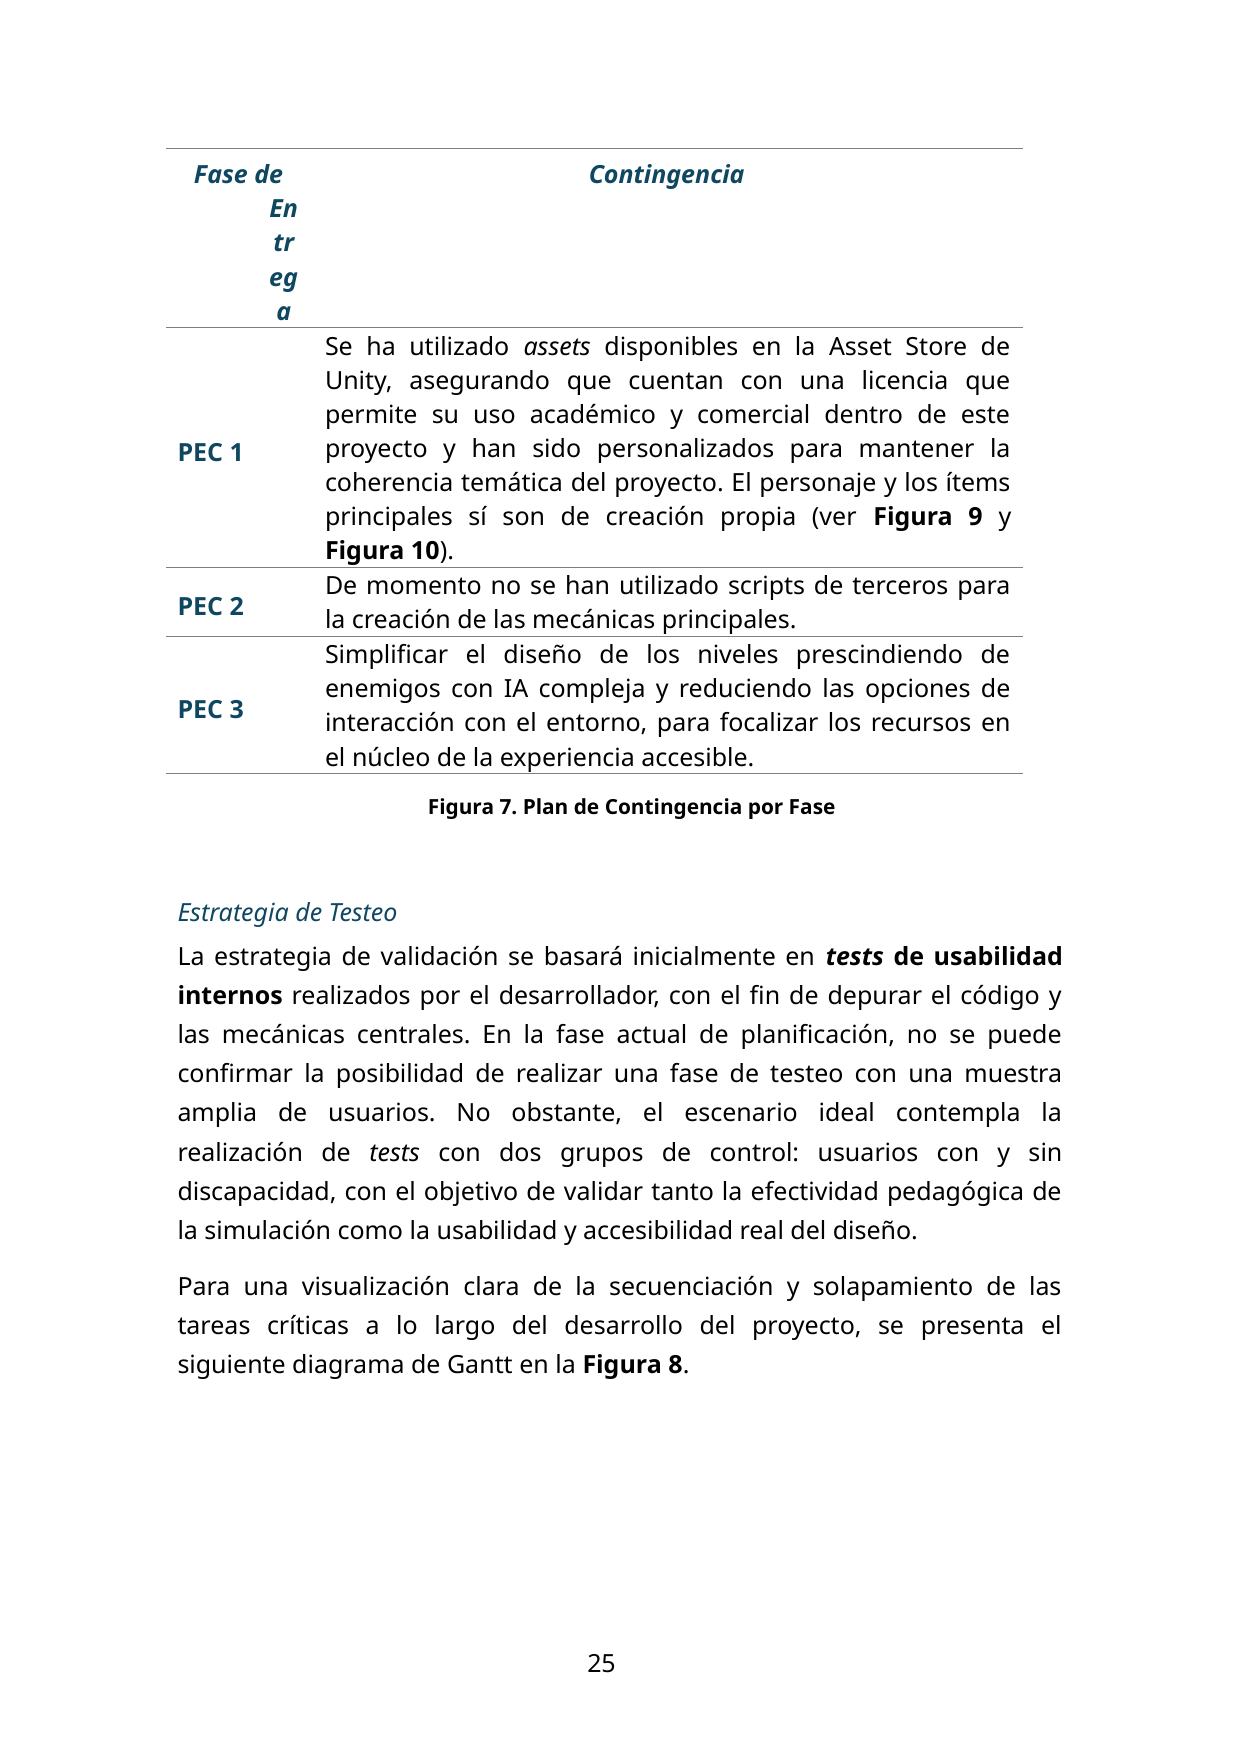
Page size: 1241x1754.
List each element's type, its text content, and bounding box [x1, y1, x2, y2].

table_header Fase de Entrega [166, 149, 313, 327]
text Para una visualización clara de la secuenciación y solapamiento de las tareas críticas a lo largo del desarrollo del proyecto, se presenta el siguiente diagrama de Gantt en la Figura 8. [177, 1268, 1063, 1381]
table_cell PEC 3 [166, 637, 313, 773]
table_cell Figura 7. Plan de Contingencia por Fase [166, 774, 1022, 839]
table_cell Se ha utilizado assets disponibles en la Asset Store de Unity, asegurando que cuentan con una licencia que permite su uso académico y comercial dentro de este proyecto y han sido personalizados para mantener la coherencia temática del proyecto. El personaje y los ítems principales sí son de creación propia (ver Figura 9 y Figura 10). [314, 328, 1022, 567]
table_cell PEC 1 [166, 328, 313, 567]
table_cell Simplificar el diseño de los niveles prescindiendo de enemigos con IA compleja y reduciendo las opciones de interacción con el entorno, para focalizar los recursos en el núcleo de la experiencia accesible. [314, 637, 1022, 773]
table_header Contingencia [314, 149, 1022, 327]
table_cell De momento no se han utilizado scripts de terceros para la creación de las mecánicas principales. [314, 568, 1022, 636]
table_cell PEC 2 [166, 568, 313, 636]
subtitle Estrategia de Testeo [177, 895, 1063, 929]
text La estrategia de validación se basará inicialmente en tests de usabilidad internos realizados por el desarrollador, con el fin de depurar el código y las mecánicas centrales. En la fase actual de planificación, no se puede confirmar la posibilidad de realizar una fase de testeo con una muestra amplia de usuarios. No obstante, el escenario ideal contempla la realización de tests con dos grupos de control: usuarios con y sin discapacidad, con el objetivo de validar tanto la efectividad pedagógica de la simulación como la usabilidad y accesibilidad real del diseño. [177, 938, 1063, 1247]
